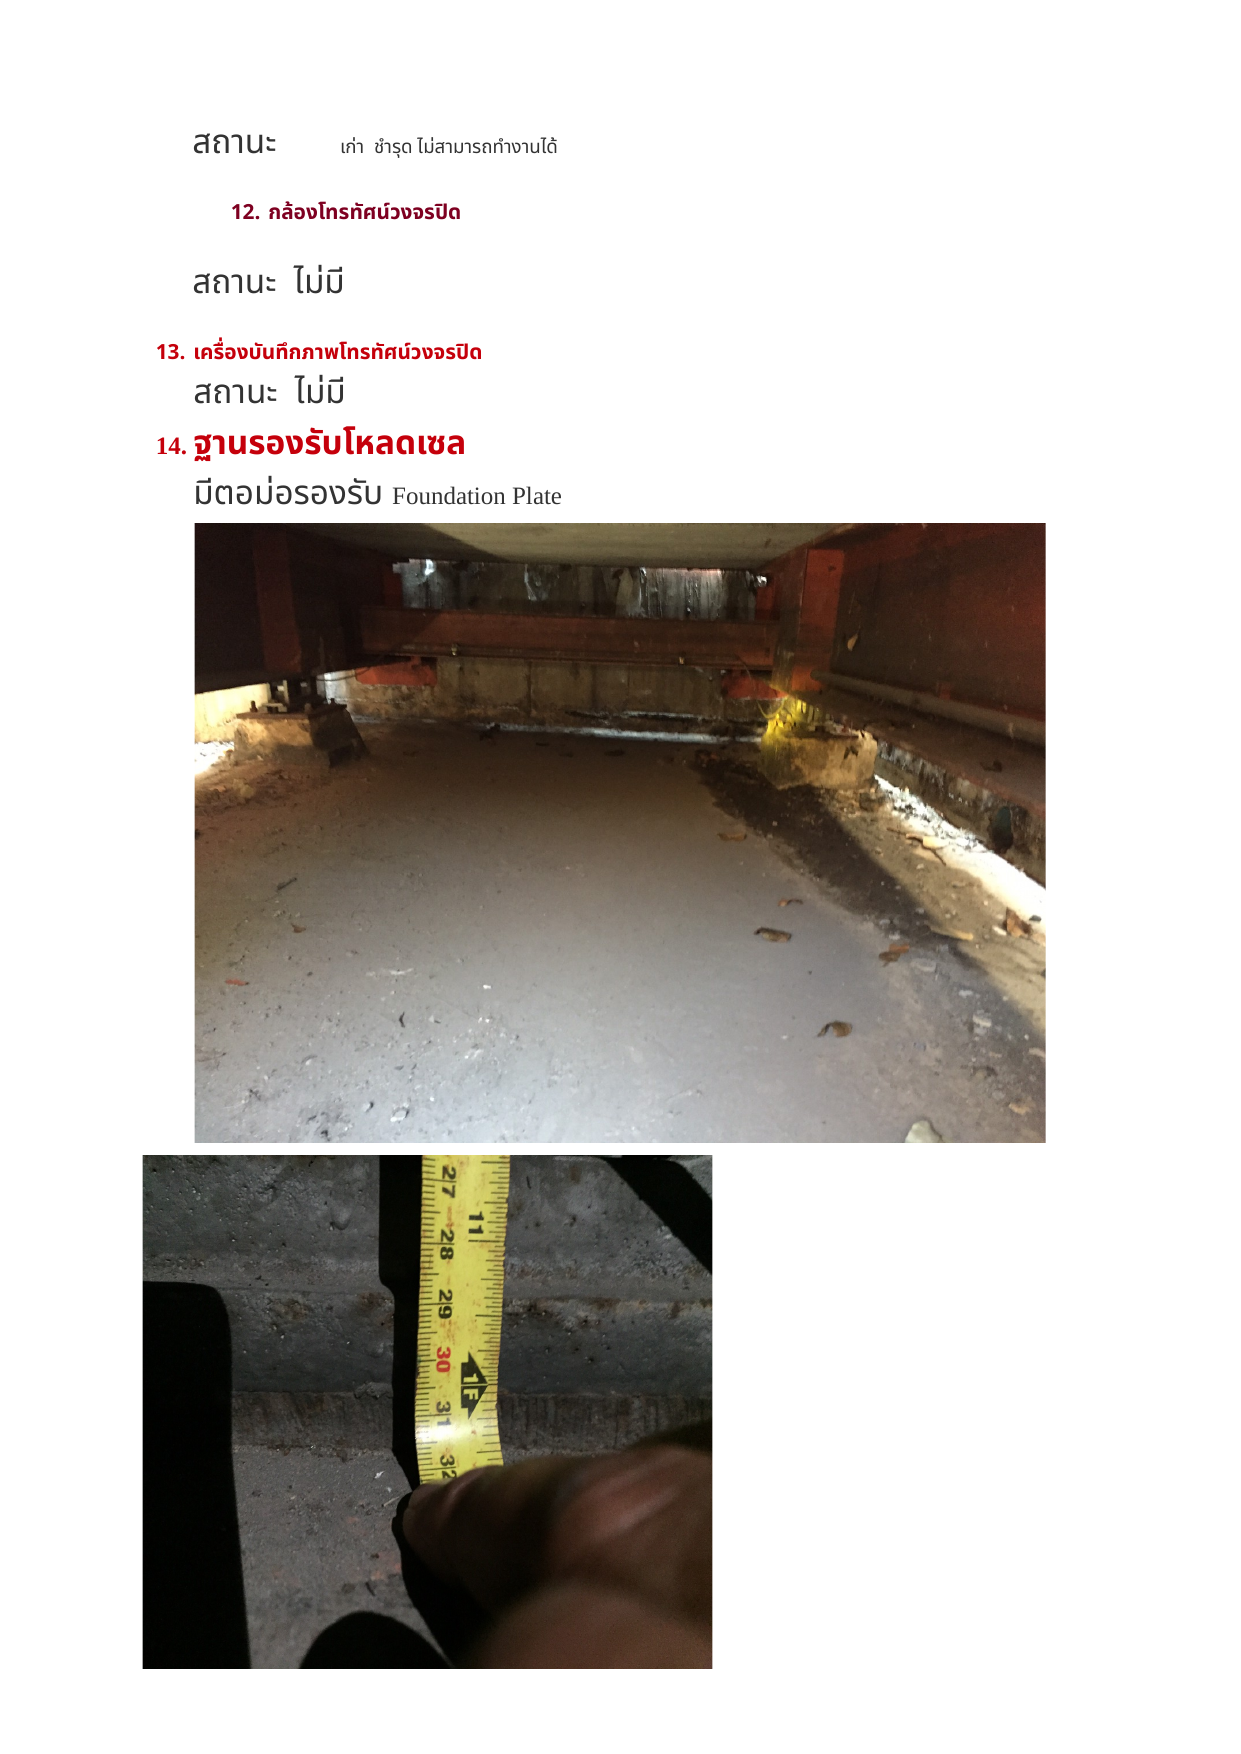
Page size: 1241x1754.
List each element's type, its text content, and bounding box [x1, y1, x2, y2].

text สถานะ ไม่มี [118, 258, 1122, 308]
text สถานะ เก่า ชำรุด ไม่สามารถทำงานได้ [118, 118, 1122, 168]
picture [194, 523, 1046, 1143]
list กล้องโทรทัศน์วงจรปิด [231, 197, 1122, 229]
picture [142, 1155, 713, 1669]
list สถานะ ไม่มี [156, 368, 1122, 419]
list เครื่องบันทึกภาพโทรทัศน์วงจรปิด [156, 337, 1122, 368]
list มีตอม่อรองรับ Foundation Plate [156, 469, 1122, 520]
list ฐานรองรับโหลดเซล [156, 419, 1122, 469]
